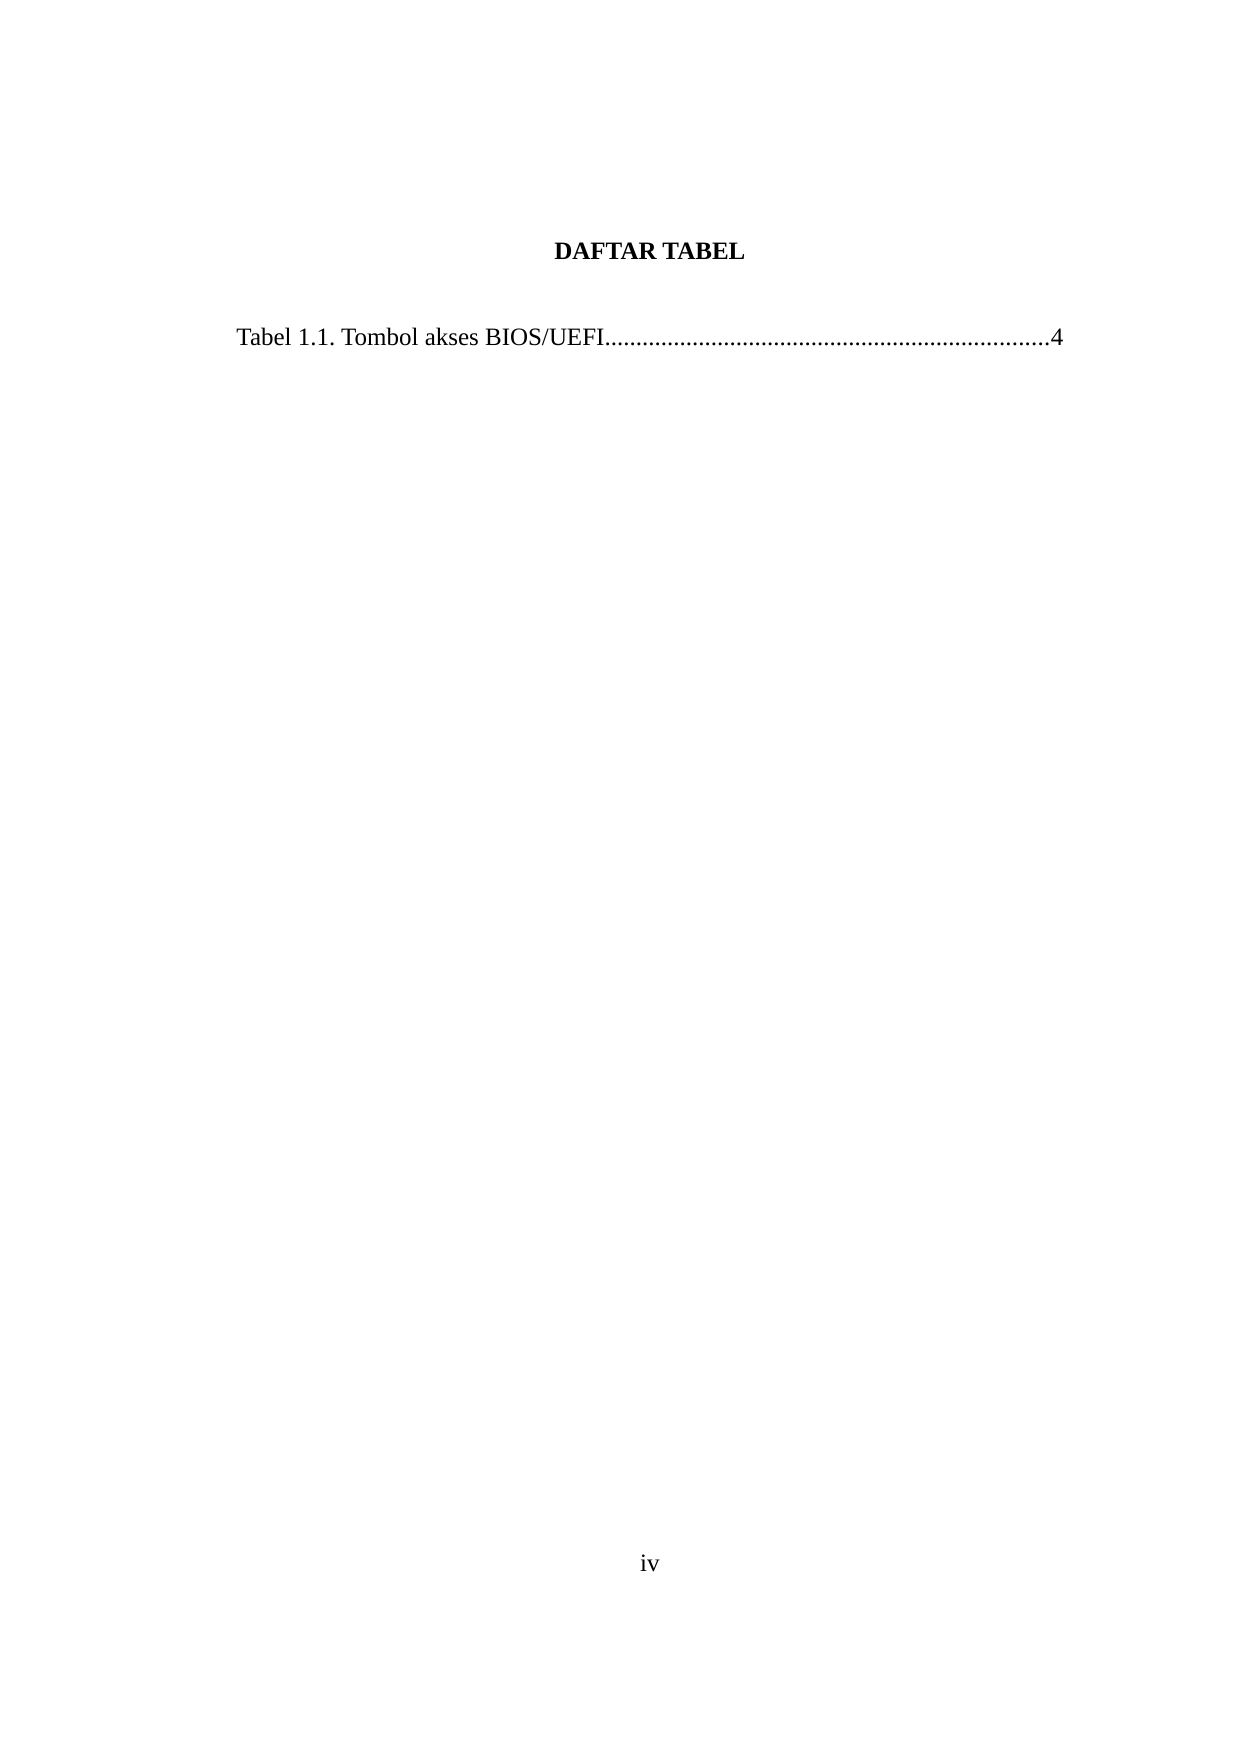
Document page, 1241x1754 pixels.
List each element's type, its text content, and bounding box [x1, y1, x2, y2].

text Tabel 1.1. Tombol akses BIOS/UEFI 4 [236, 322, 1063, 351]
subtitle DAFTAR TABEL [236, 236, 1063, 265]
